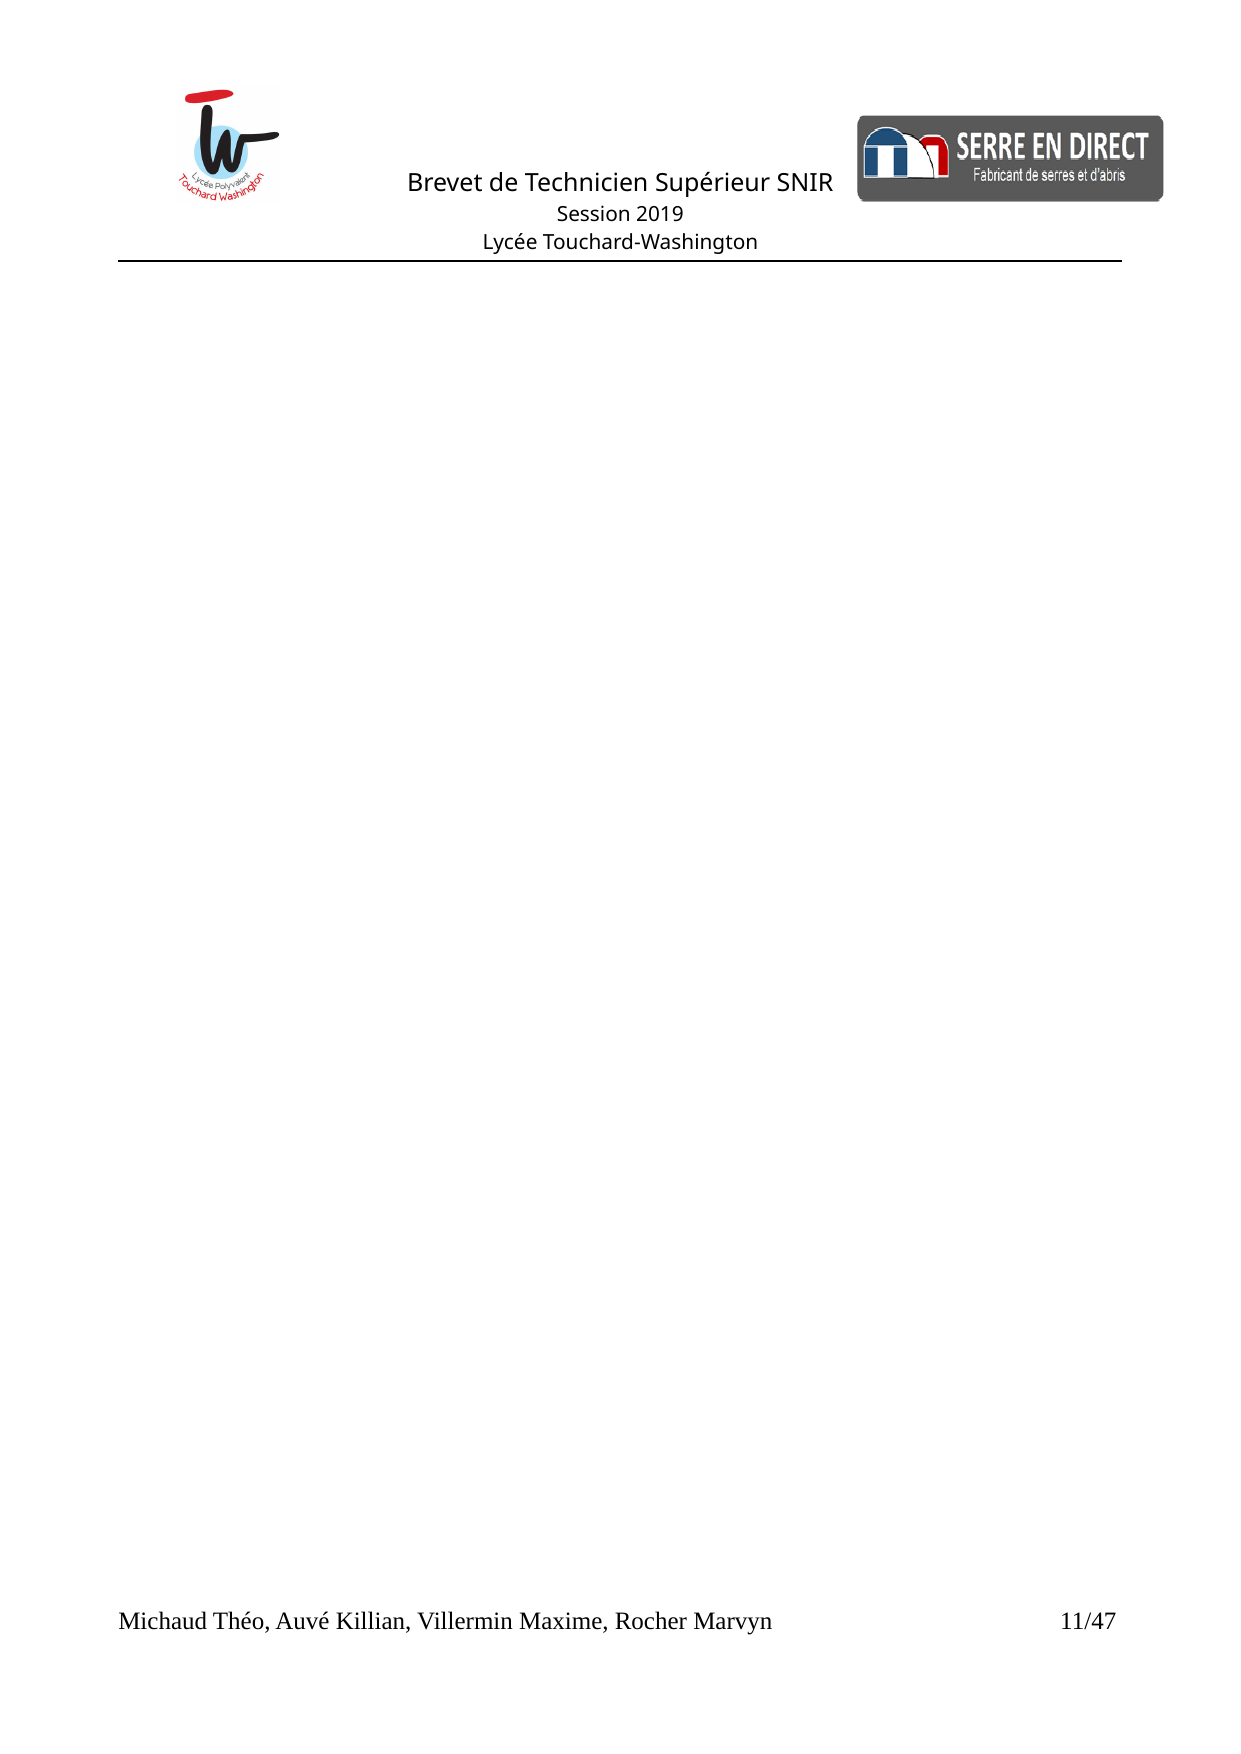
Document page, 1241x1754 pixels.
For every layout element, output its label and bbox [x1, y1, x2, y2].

picture [852, 113, 1167, 206]
picture [176, 86, 281, 203]
